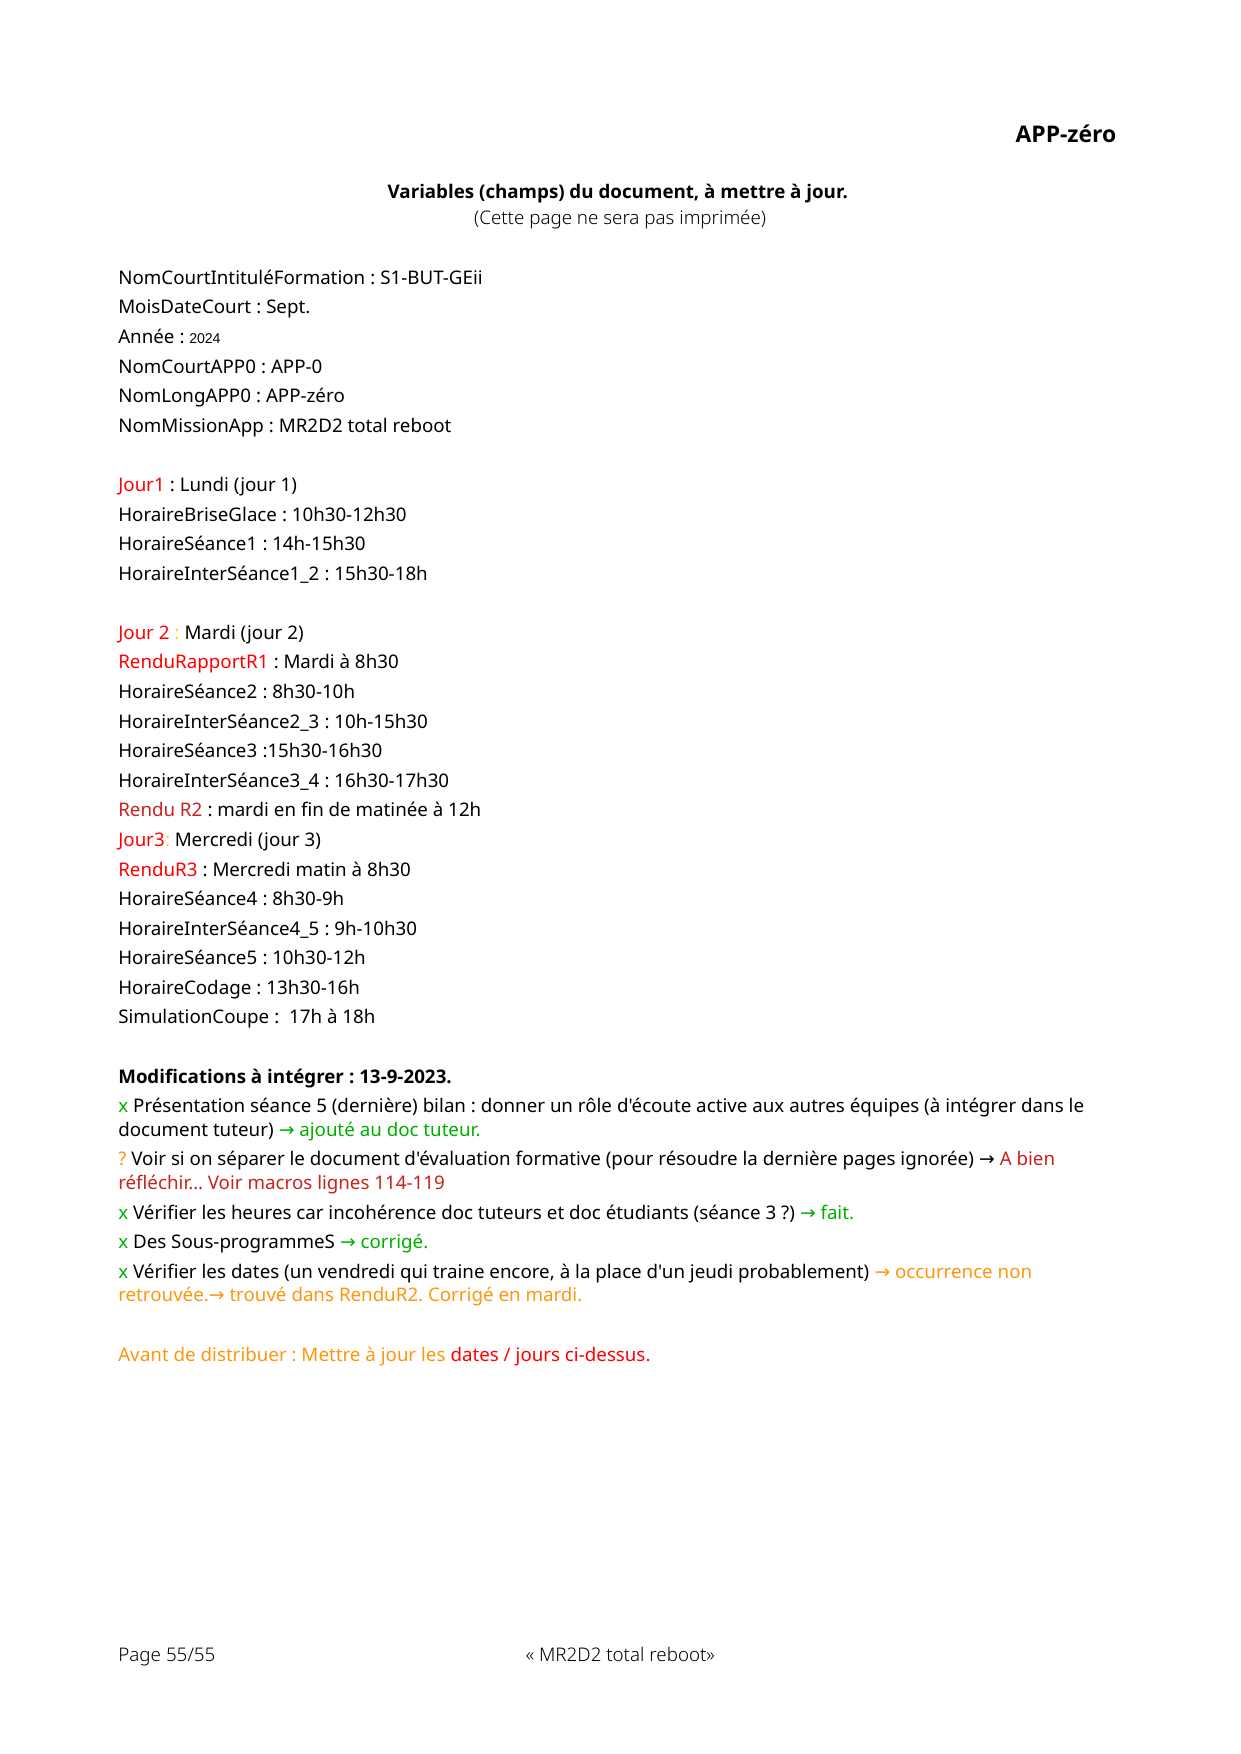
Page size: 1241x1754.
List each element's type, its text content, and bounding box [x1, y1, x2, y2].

text Jour1 : Lundi (jour 1) [118, 472, 1122, 496]
text RenduRapportR1 : Mardi à 8h30 [118, 650, 1122, 674]
text Rendu R2 : mardi en fin de matinée à 12h [118, 798, 1122, 822]
text Modifications à intégrer : 13-9-2023. [118, 1064, 1122, 1088]
text x Présentation séance 5 (dernière) bilan : donner un rôle d'écoute active aux autres équipes (à intégrer dans le document tuteur) → ajouté au doc tuteur. [118, 1094, 1122, 1141]
text SimulationCoupe : 17h à 18h [118, 1005, 1122, 1029]
text HoraireBriseGlace : 10h30-12h30 [118, 502, 1122, 526]
text HoraireInterSéance3_4 : 16h30-17h30 [118, 768, 1122, 792]
text Avant de distribuer : Mettre à jour les dates / jours ci-dessus. [118, 1342, 1122, 1366]
text x Vérifier les heures car incohérence doc tuteurs et doc étudiants (séance 3 ?) → fait. [118, 1200, 1122, 1224]
text HoraireSéance1 : 14h-15h30 [118, 532, 1122, 555]
text NomMissionApp : MR2D2 total reboot [118, 413, 1122, 437]
text RenduR3 : Mercredi matin à 8h30 [118, 857, 1122, 881]
text HoraireSéance3 :15h30-16h30 [118, 739, 1122, 762]
text HoraireSéance4 : 8h30-9h [118, 887, 1122, 910]
text Variables (champs) du document, à mettre à jour. [118, 179, 1122, 204]
text x Des Sous-programmeS → corrigé. [118, 1230, 1122, 1253]
text HoraireInterSéance2_3 : 10h-15h30 [118, 709, 1122, 733]
text Année : 2024 [118, 324, 1122, 348]
text MoisDateCourt : Sept. [118, 295, 1122, 319]
text x Vérifier les dates (un vendredi qui traine encore, à la place d'un jeudi probablement) → occurrence non retrouvée.→ trouvé dans RenduR2. Corrigé en mardi. [118, 1259, 1122, 1307]
text HoraireCodage : 13h30-16h [118, 975, 1122, 999]
text Jour 2 : Mardi (jour 2) [118, 620, 1122, 644]
text HoraireSéance5 : 10h30-12h [118, 946, 1122, 969]
text NomCourtAPP0 : APP-0 [118, 354, 1122, 378]
text HoraireSéance2 : 8h30-10h [118, 679, 1122, 703]
text HoraireInterSéance1_2 : 15h30-18h [118, 561, 1122, 585]
text ? Voir si on séparer le document d'évaluation formative (pour résoudre la dernière pages ignorée) → A bien réfléchir… Voir macros lignes 114-119 [118, 1147, 1122, 1194]
text NomCourtIntituléFormation : S1-BUT-GEii [118, 265, 1122, 289]
text (Cette page ne sera pas imprimée) [118, 204, 1122, 230]
text Jour3: Mercredi (jour 3) [118, 827, 1122, 851]
text NomLongAPP0 : APP-zéro [118, 384, 1122, 407]
text HoraireInterSéance4_5 : 9h-10h30 [118, 916, 1122, 940]
